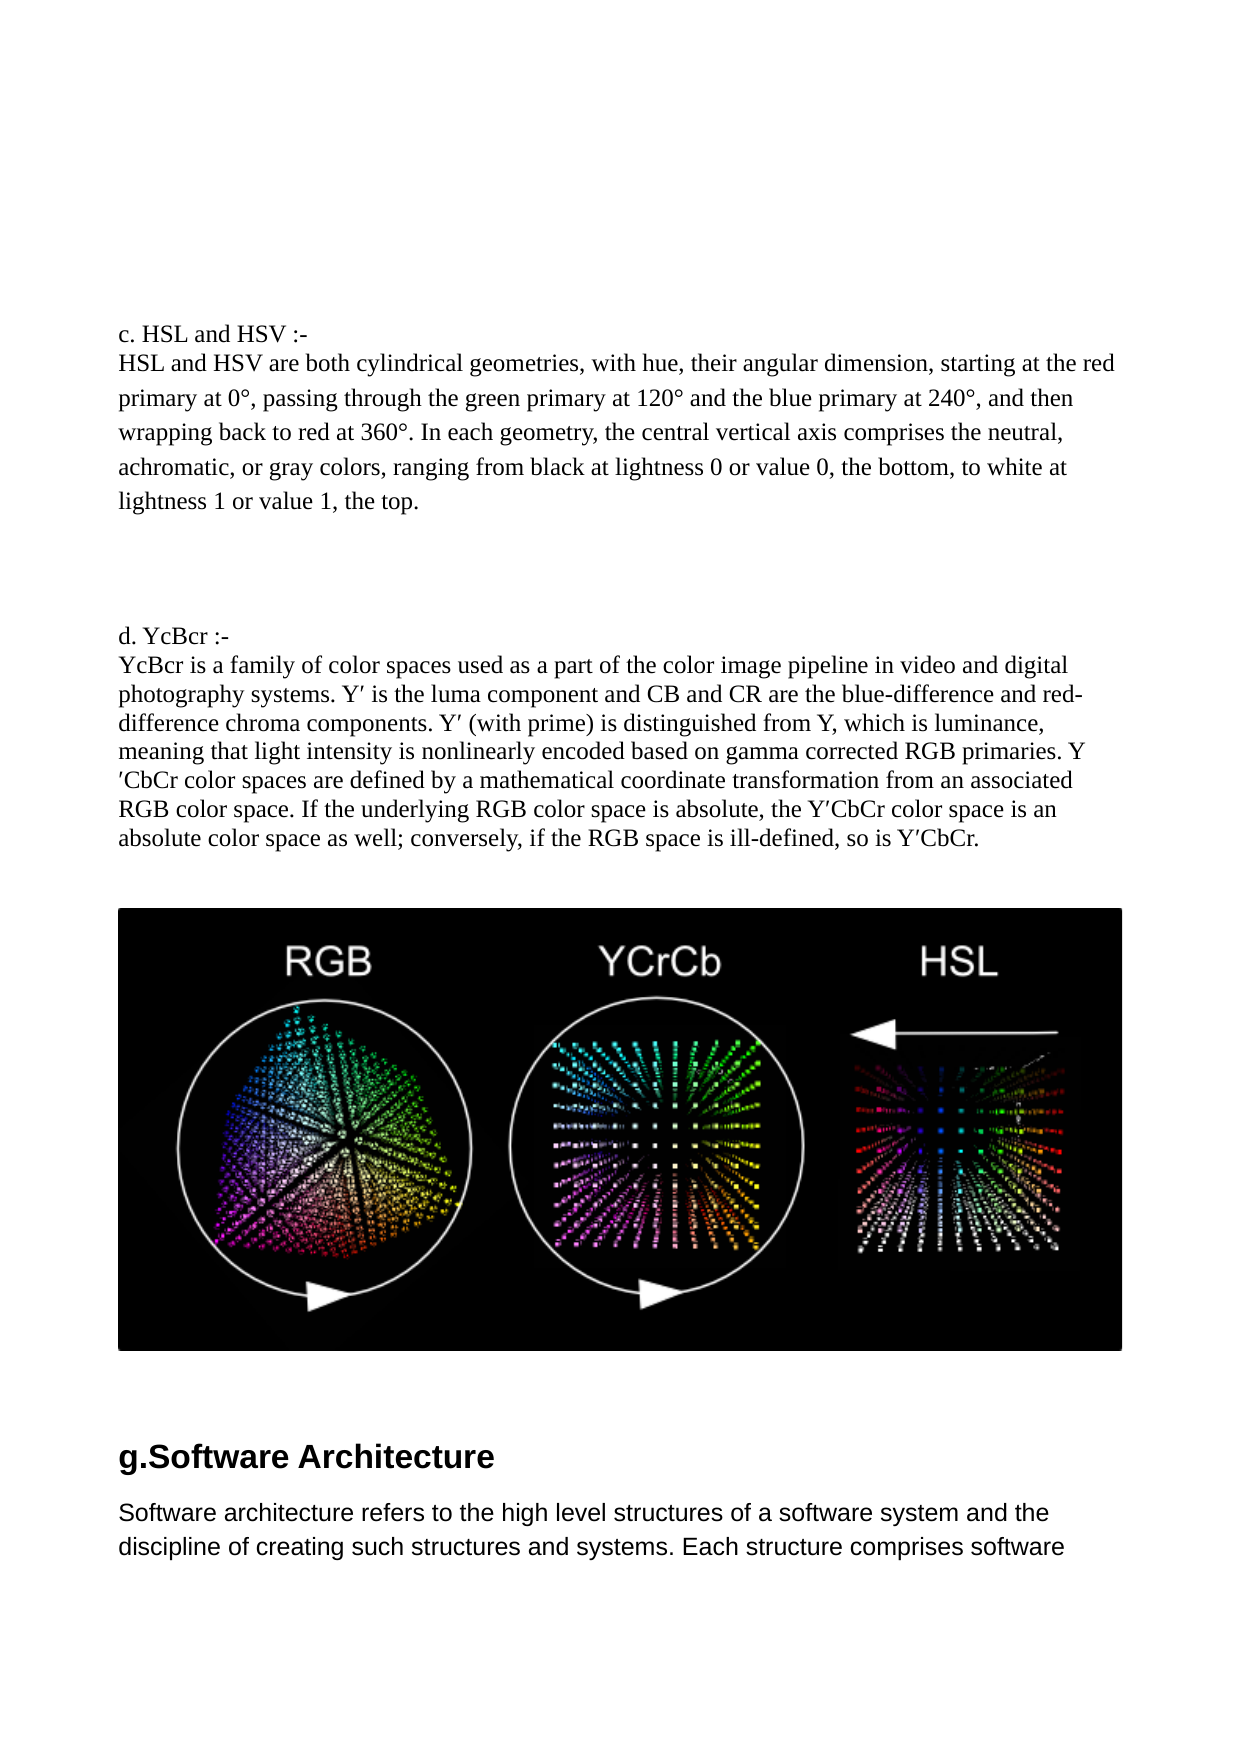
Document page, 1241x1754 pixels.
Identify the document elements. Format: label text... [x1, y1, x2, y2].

text YcBcr is a family of color spaces used as a part of the color image pipeline in video and digital photography systems. Y′ is the luma component and CB and CR are the blue-difference and red-difference chroma components. Y′ (with prime) is distinguished from Y, which is luminance, meaning that light intensity is nonlinearly encoded based on gamma corrected RGB primaries. Y′CbCr color spaces are defined by a mathematical coordinate transformation from an associated RGB color space. If the underlying RGB color space is absolute, the Y′CbCr color space is an absolute color space as well; conversely, if the RGB space is ill-defined, so is Y′CbCr. [118, 650, 1122, 851]
picture [118, 908, 1123, 1351]
text g.Software Architecture [118, 1437, 1122, 1475]
text HSL and HSV are both cylindrical geometries, with hue, their angular dimension, starting at the red primary at 0°, passing through the green primary at 120° and the blue primary at 240°, and then wrapping back to red at 360°. In each geometry, the central vertical axis comprises the neutral, achromatic, or gray colors, ranging from black at lightness 0 or value 0, the bottom, to white at lightness 1 or value 1, the top. [118, 348, 1122, 515]
text c. HSL and HSV :- [118, 319, 1122, 348]
text d. YcBcr :- [118, 621, 1122, 650]
text Software architecture refers to the high level structures of a software system and the discipline of creating such structures and systems. Each structure comprises software [118, 1498, 1122, 1561]
